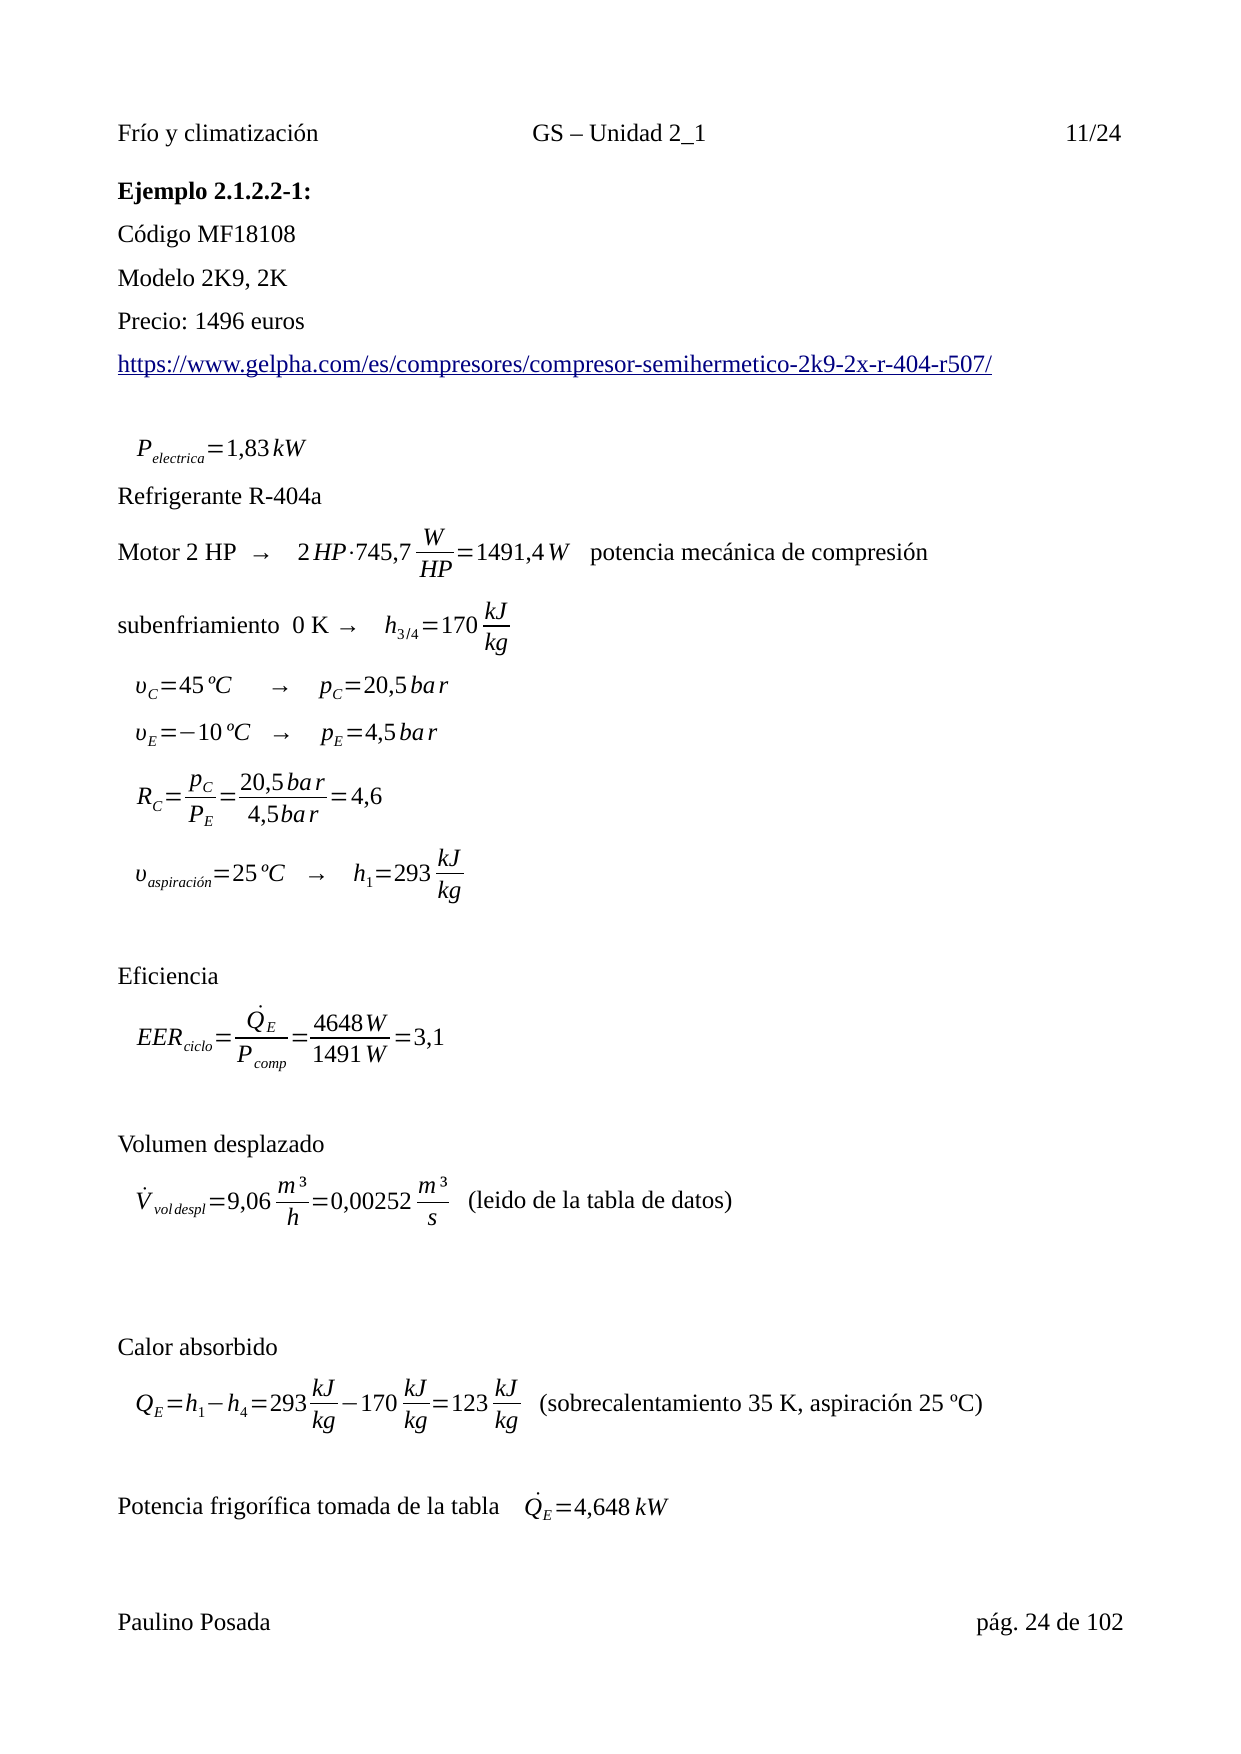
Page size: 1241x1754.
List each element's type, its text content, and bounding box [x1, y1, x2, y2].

text Motor 2 HP → potencia mecánica de compresión [117, 524, 1123, 583]
text subenfriamiento 0 K → [117, 597, 1123, 656]
text Código MF18108 [117, 219, 1123, 248]
text → [117, 717, 1123, 750]
text https://www.gelpha.com/es/compresores/compresor-semihermetico-2k9-2x-r-404-r507/ [117, 349, 1123, 378]
text (sobrecalentamiento 35 K, aspiración 25 ºC) [117, 1375, 1123, 1434]
text Precio: 1496 euros [117, 306, 1123, 334]
text → [117, 845, 1123, 904]
text Volumen desplazado [117, 1129, 1123, 1158]
text (leido de la tabla de datos) [117, 1172, 1123, 1231]
text Potencia frigorífica tomada de la tabla [117, 1491, 1123, 1524]
text → [117, 671, 1123, 703]
text Calor absorbido [117, 1332, 1123, 1361]
text Eficiencia [117, 961, 1123, 990]
text Refrigerante R-404a [117, 481, 1123, 509]
text Ejemplo 2.1.2.2-1: [117, 176, 1123, 205]
text Modelo 2K9, 2K [117, 263, 1123, 291]
